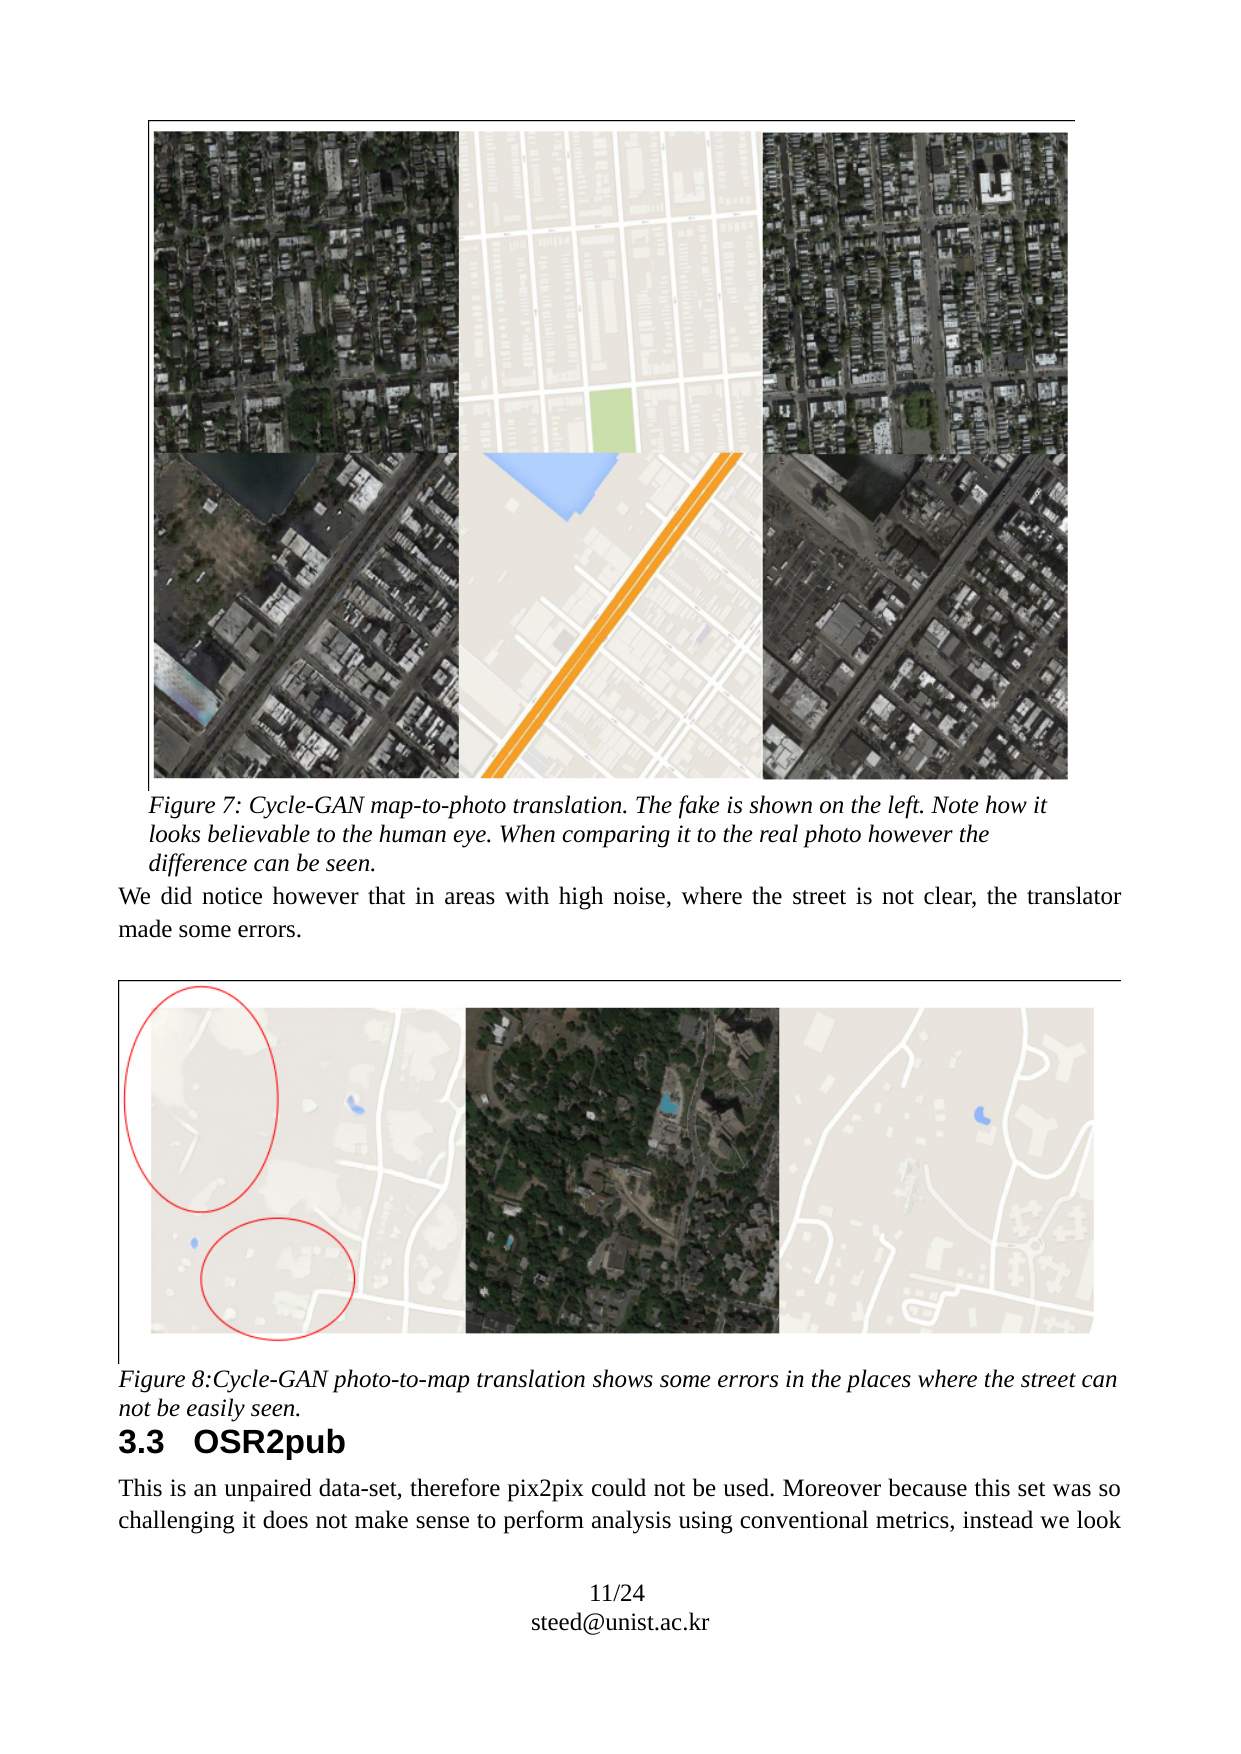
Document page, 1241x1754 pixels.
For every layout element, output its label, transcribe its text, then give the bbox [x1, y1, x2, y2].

text Figure 8:Cycle-GAN photo-to-map translation shows some errors in the places where the street can not be easily seen. [118, 1364, 1120, 1421]
text Figure 7: Cycle-GAN map-to-photo translation. The fake is shown on the left. Note how it looks believable to the human eye. When comparing it to the real photo however the difference can be seen. [148, 791, 1075, 877]
text This is an unpaired data-set, therefore pix2pix could not be used. Moreover because this set was so challenging it does not make sense to perform analysis using conventional metrics, instead we look [118, 1473, 1122, 1534]
subtitle OSR2pub [118, 982, 1122, 1460]
text We did notice however that in areas with high noise, where the street is not clear, the translator made some errors. [118, 118, 1122, 943]
picture [118, 980, 1121, 1364]
picture [148, 120, 1075, 791]
